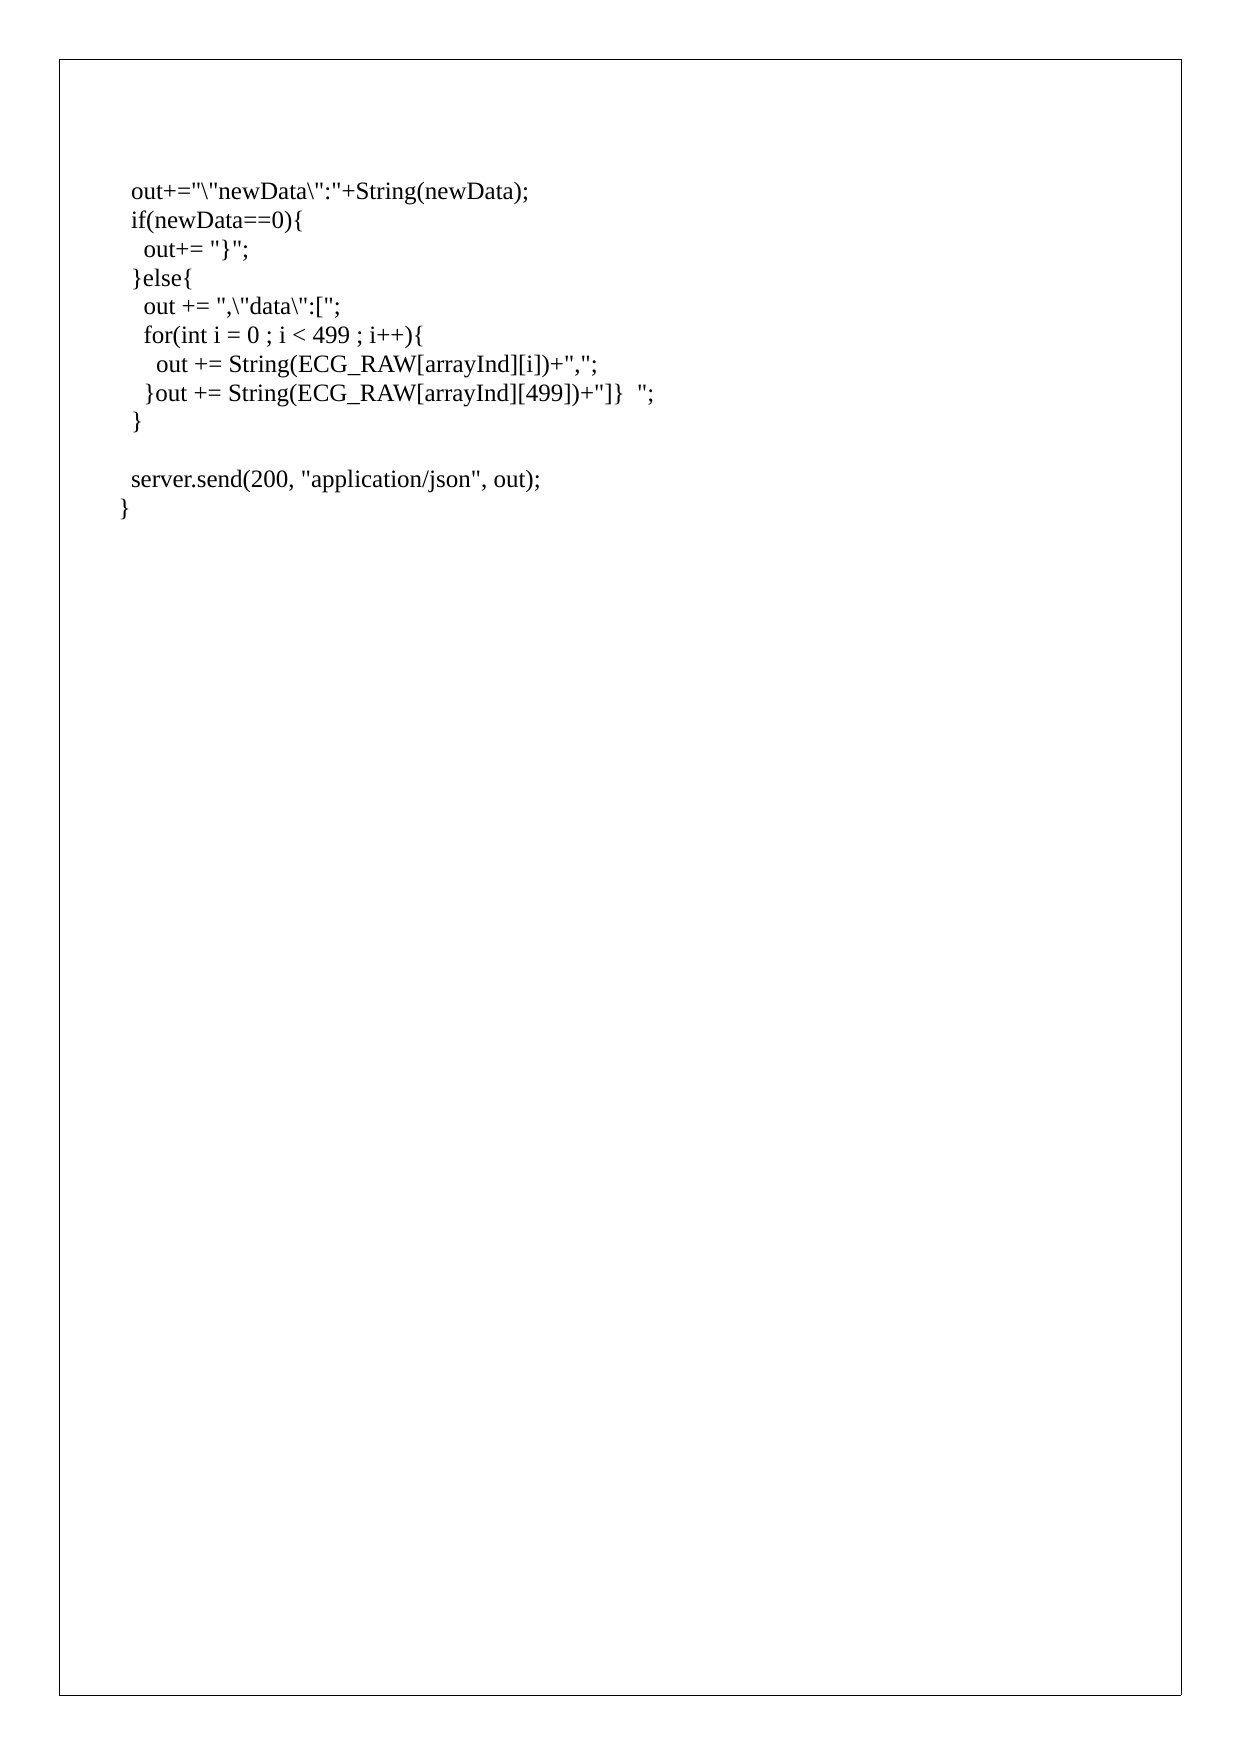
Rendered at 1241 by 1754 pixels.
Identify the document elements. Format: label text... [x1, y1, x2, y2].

text for(int i = 0 ; i < 499 ; i++){ [118, 320, 1122, 349]
text if(newData==0){ [118, 205, 1122, 234]
text }else{ [118, 263, 1122, 291]
text out += String(ECG_RAW[arrayInd][i])+","; [118, 349, 1122, 378]
text out+= "}"; [118, 234, 1122, 263]
text out+="\"newData\":"+String(newData); [118, 176, 1122, 205]
text out += ",\"data\":["; [118, 291, 1122, 320]
text }out += String(ECG_RAW[arrayInd][499])+"]} "; [118, 378, 1122, 406]
text } [118, 493, 1122, 521]
text } [118, 406, 1122, 435]
text server.send(200, "application/json", out); [118, 464, 1122, 493]
